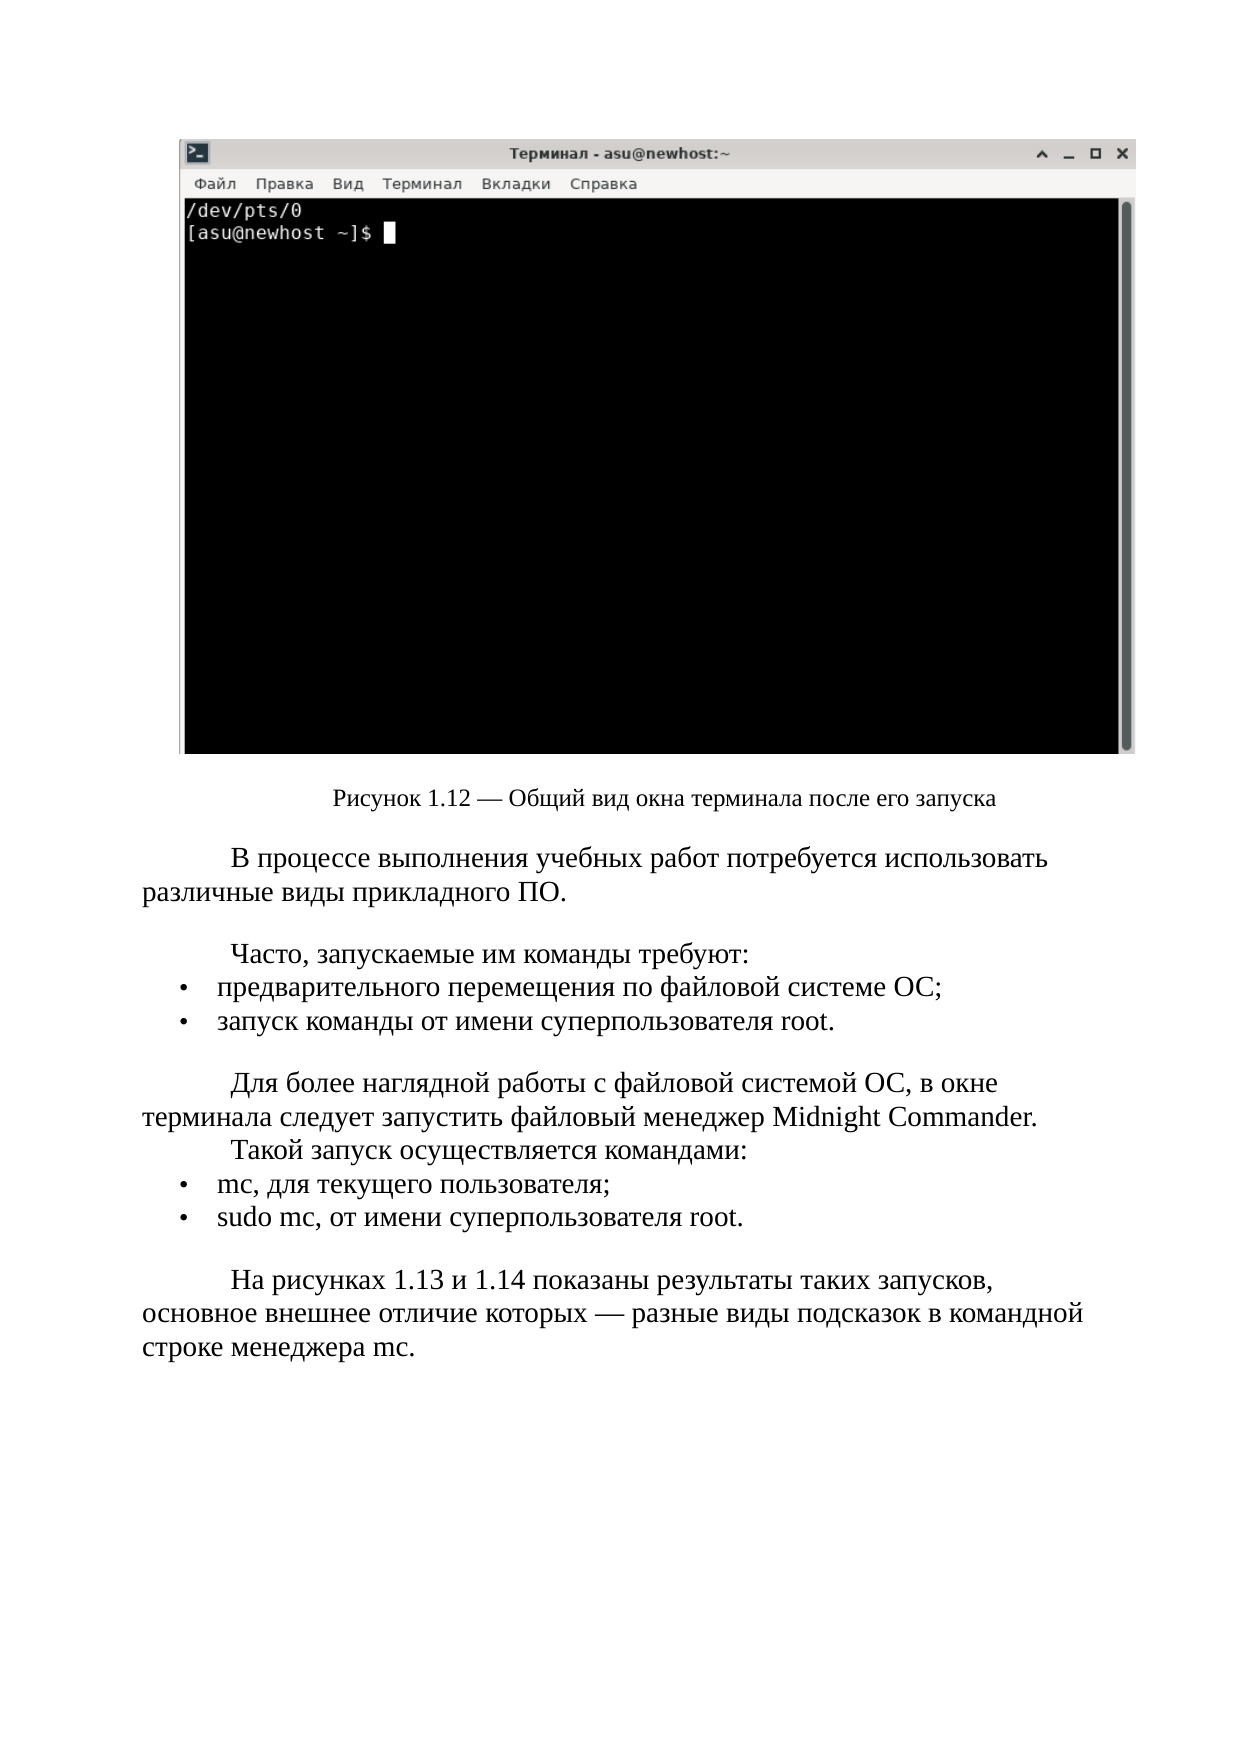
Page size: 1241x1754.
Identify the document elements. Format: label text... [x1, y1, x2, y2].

text Такой запуск осуществляется командами: [142, 1132, 1098, 1166]
text Часто, запускаемые им команды требуют: [142, 936, 1098, 969]
text На рисунках 1.13 и 1.14 показаны результаты таких запусков, основное внешнее отличие которых — разные виды подсказок в командной строке менеджера mc. [142, 1262, 1098, 1362]
text В процессе выполнения учебных работ потребуется использовать различные виды прикладного ПО. [142, 840, 1098, 907]
text Для более наглядной работы с файловой системой ОС, в окне терминала следует запустить файловый менеджер Midnight Commander. [142, 1065, 1098, 1132]
list предварительного перемещения по файловой системе ОС; [179, 969, 1098, 1003]
text Рисунок 1.12 — Общий вид окна терминала после его запуска [142, 783, 1098, 811]
list sudo mc, от имени суперпользователя root. [179, 1199, 1098, 1233]
picture [179, 139, 1136, 754]
list запуск команды от имени суперпользователя root. [179, 1003, 1098, 1037]
list mc, для текущего пользователя; [179, 1166, 1098, 1199]
